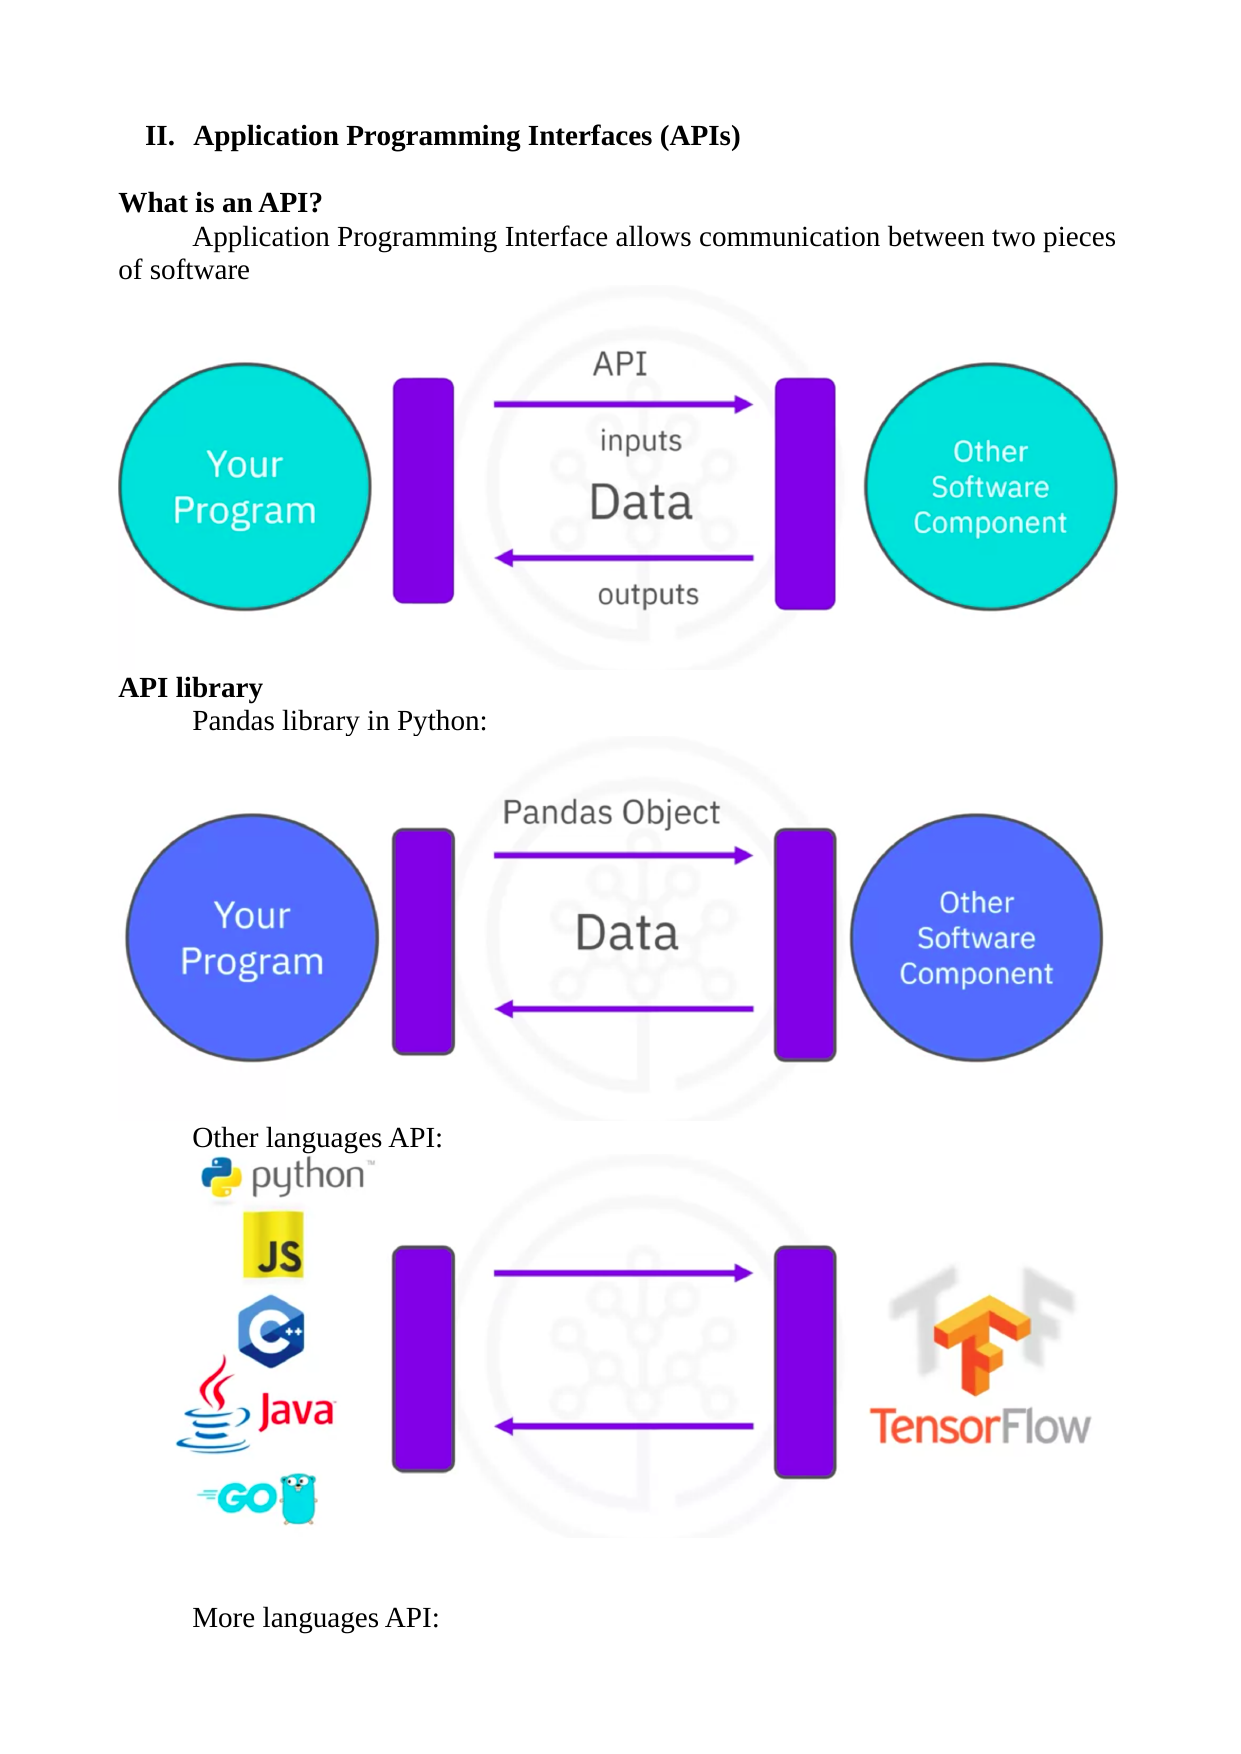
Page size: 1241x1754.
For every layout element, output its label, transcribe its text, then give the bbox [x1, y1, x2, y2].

text Other languages API: [118, 1121, 1122, 1154]
text Pandas library in Python: [118, 703, 1122, 736]
text API library [118, 670, 1122, 703]
text What is an API? [118, 185, 1122, 219]
text More languages API: [118, 1600, 1122, 1634]
text Application Programming Interface allows communication between two pieces of software [118, 219, 1122, 285]
list Application Programming Interfaces (APIs) [175, 118, 1122, 152]
